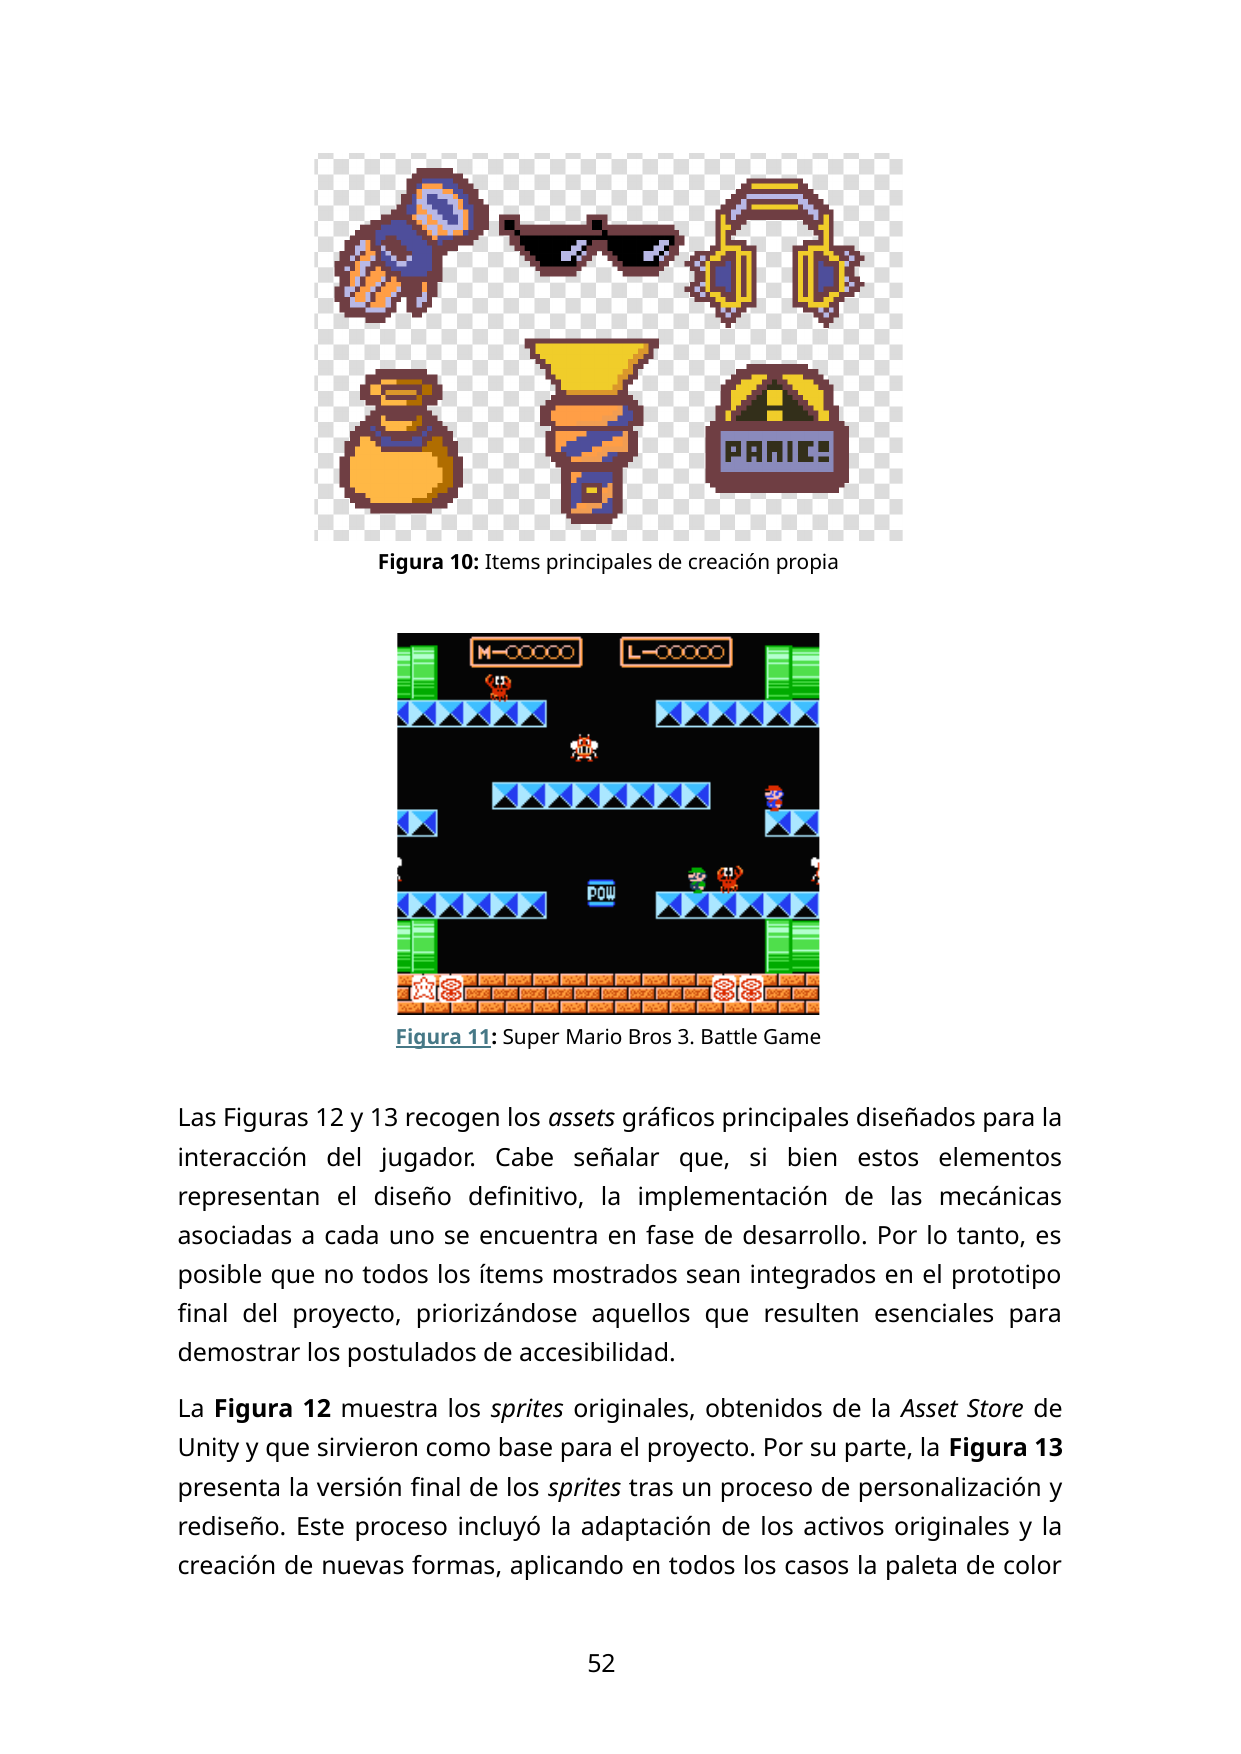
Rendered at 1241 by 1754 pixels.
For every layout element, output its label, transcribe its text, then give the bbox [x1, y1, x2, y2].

table_header [166, 148, 1051, 547]
table_cell Figura 11: Super Mario Bros 3. Battle Game [166, 1022, 1051, 1051]
table_cell Figura 10: Items principales de creación propia [166, 547, 1051, 576]
picture [314, 153, 903, 541]
picture [397, 633, 820, 1015]
text Las Figuras 12 y 13 recogen los assets gráficos principales diseñados para la interacción del jugador. Cabe señalar que, si bien estos elementos representan el diseño definitivo, la implementación de las mecánicas asociadas a cada uno se encuentra en fase de desarrollo. Por lo tanto, es posible que no todos los ítems mostrados sean integrados en el prototipo final del proyecto, priorizándose aquellos que resulten esenciales para demostrar los postulados de accesibilidad. [177, 1100, 1063, 1369]
table_header [166, 625, 1051, 1022]
text La Figura 12 muestra los sprites originales, obtenidos de la Asset Store de Unity y que sirvieron como base para el proyecto. Por su parte, la Figura 13 presenta la versión final de los sprites tras un proceso de personalización y rediseño. Este proceso incluyó la adaptación de los activos originales y la creación de nuevas formas, aplicando en todos los casos la paleta de color [177, 1391, 1063, 1582]
